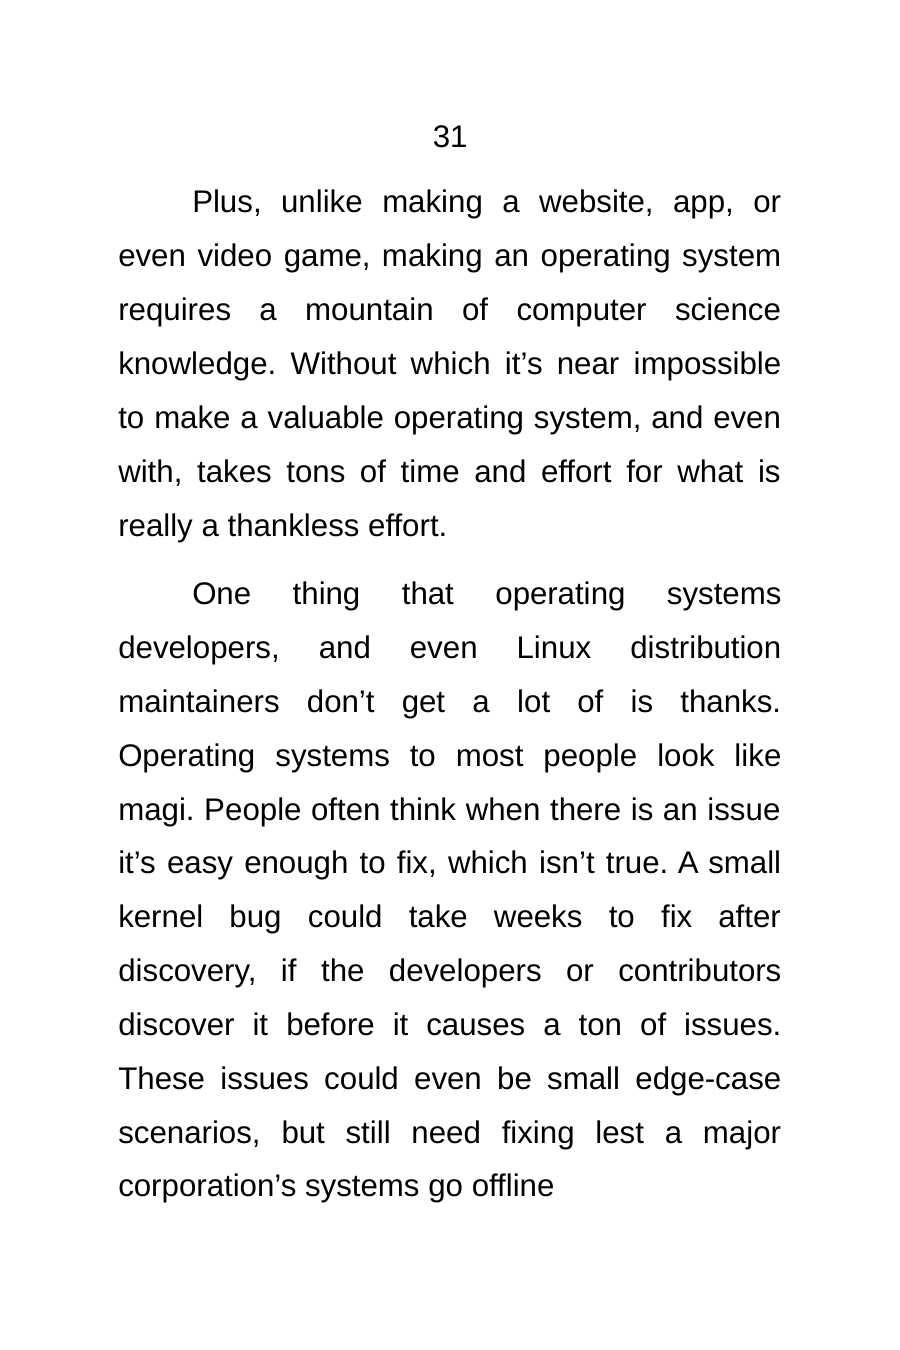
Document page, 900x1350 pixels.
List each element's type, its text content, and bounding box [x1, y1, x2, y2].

text Plus, unlike making a website, app, or even video game, making an operating system requires a mountain of computer science knowledge. Without which it’s near impossible to make a valuable operating system, and even with, takes tons of time and effort for what is really a thankless effort. [118, 183, 782, 543]
text One thing that operating systems developers, and even Linux distribution maintainers don’t get a lot of is thanks. Operating systems to most people look like magi. People often think when there is an issue it’s easy enough to fix, which isn’t true. A small kernel bug could take weeks to fix after discovery, if the developers or contributors discover it before it causes a ton of issues. These issues could even be small edge-case scenarios, but still need fixing lest a major corporation’s systems go offline [118, 575, 782, 1203]
